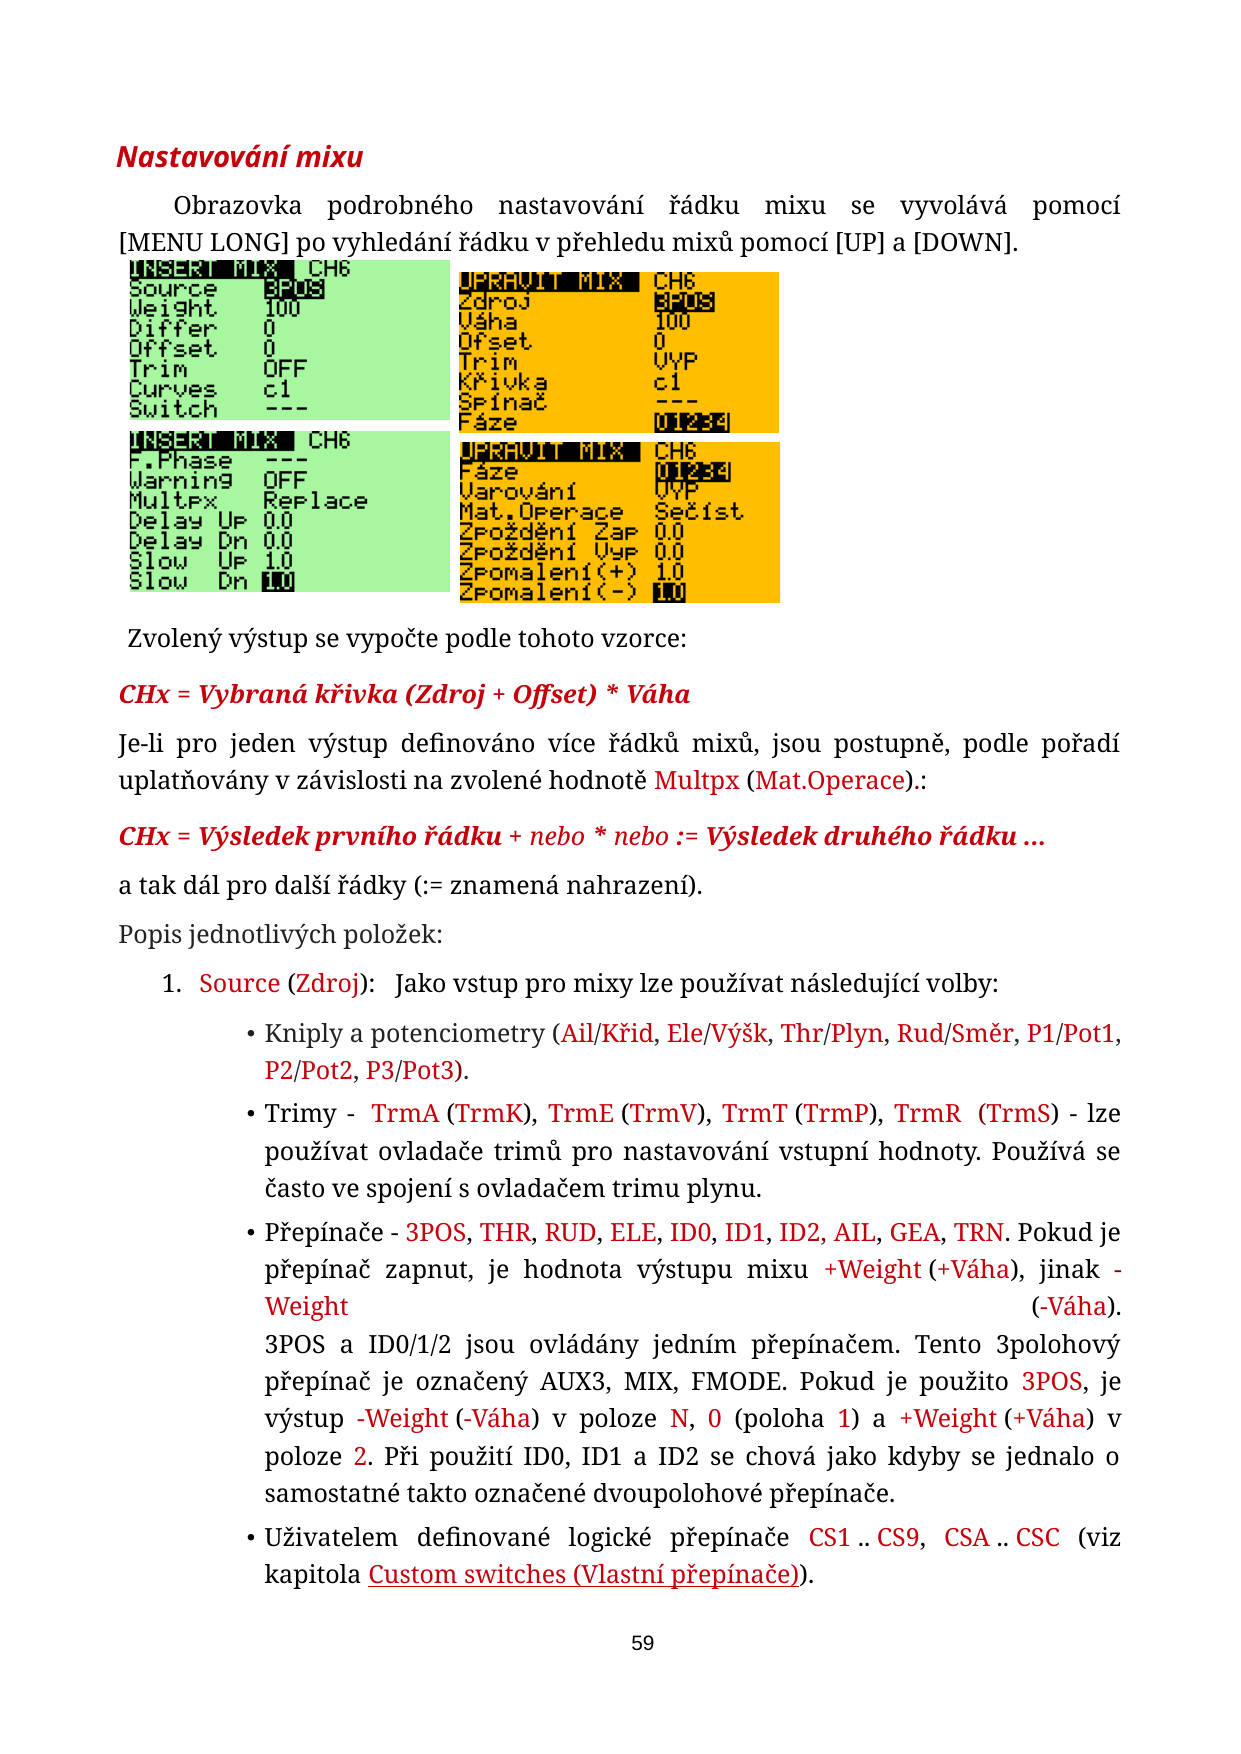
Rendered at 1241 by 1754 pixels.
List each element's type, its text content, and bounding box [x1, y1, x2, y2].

picture [129, 431, 450, 592]
text Obrazovka podrobného nastavování řádku mixu se vyvolává pomocí [MENU LONG] po vy­hledání řádku v přehledu mixů pomocí [UP] a [DOWN]. [118, 187, 1122, 259]
list Trimy - TrmA (TrmK), TrmE (TrmV), TrmT (TrmP), TrmR (TrmS) - lze pou­žívat ovladače trimů pro nastavování vstupní hodnoty. Používá se často ve spojení s ovladačem trimu plynu. [247, 1096, 1122, 1205]
picture [459, 272, 779, 433]
subtitle Nastavování mixu [116, 136, 1122, 176]
text Zvolený výstup se vypočte podle tohoto vzorce: [118, 280, 1122, 655]
text Je-li pro jeden výstup definováno více řádků mixů, jsou postupně, podle pořadí uplatňovány v závislosti na zvolené hodnotě Multpx (Mat.Operace).: [118, 726, 1122, 797]
text Popis jednotlivých položek: [118, 917, 1122, 951]
picture [129, 260, 450, 420]
list Source (Zdroj): Jako vstup pro mixy lze používat následující volby: [162, 966, 1122, 1000]
list Kniply a potenciometry (Ail/Křid, Ele/Výšk, Thr/Plyn, Rud/Směr, P1/Pot1, P2/Pot2, P3/Pot3). [247, 1015, 1122, 1087]
picture [460, 442, 780, 603]
text a tak dál pro další řádky (:= znamená nahrazení). [118, 868, 1122, 902]
list Přepínače - 3POS, THR, RUD, ELE, ID0, ID1, ID2, AIL, GEA, TRN. Pokud je přepínač zapnut, je hodnota výstupu mixu +Weight (+Váha), jinak -Weight (-Váha). 3POS a ID0/1/2 jsou ovládány jedním přepínačem. Tento 3polohový přepí­nač je označený AUX3, MIX, FMODE. Pokud je použito 3POS, je výstup -Weight (-Váha) v poloze N, 0 (poloha 1) a +Weight (+Váha) v poloze 2. Při použití ID0, ID1 a ID2 se chová jako kdyby se jednalo o samostatné takto označené dvoupolohové přepínače. [247, 1214, 1122, 1510]
text CHx = Vybraná křivka (Zdroj + Offset) * Váha [118, 676, 1122, 710]
text CHx = Výsledek prvního řádku + nebo * nebo := Výsledek druhého řádku ... [118, 819, 1122, 853]
list Uživatelem definované logické přepínače CS1 .. CS9, CSA .. CSC (viz kapitola Custom switches (Vlastní přepínače)). [247, 1519, 1122, 1591]
